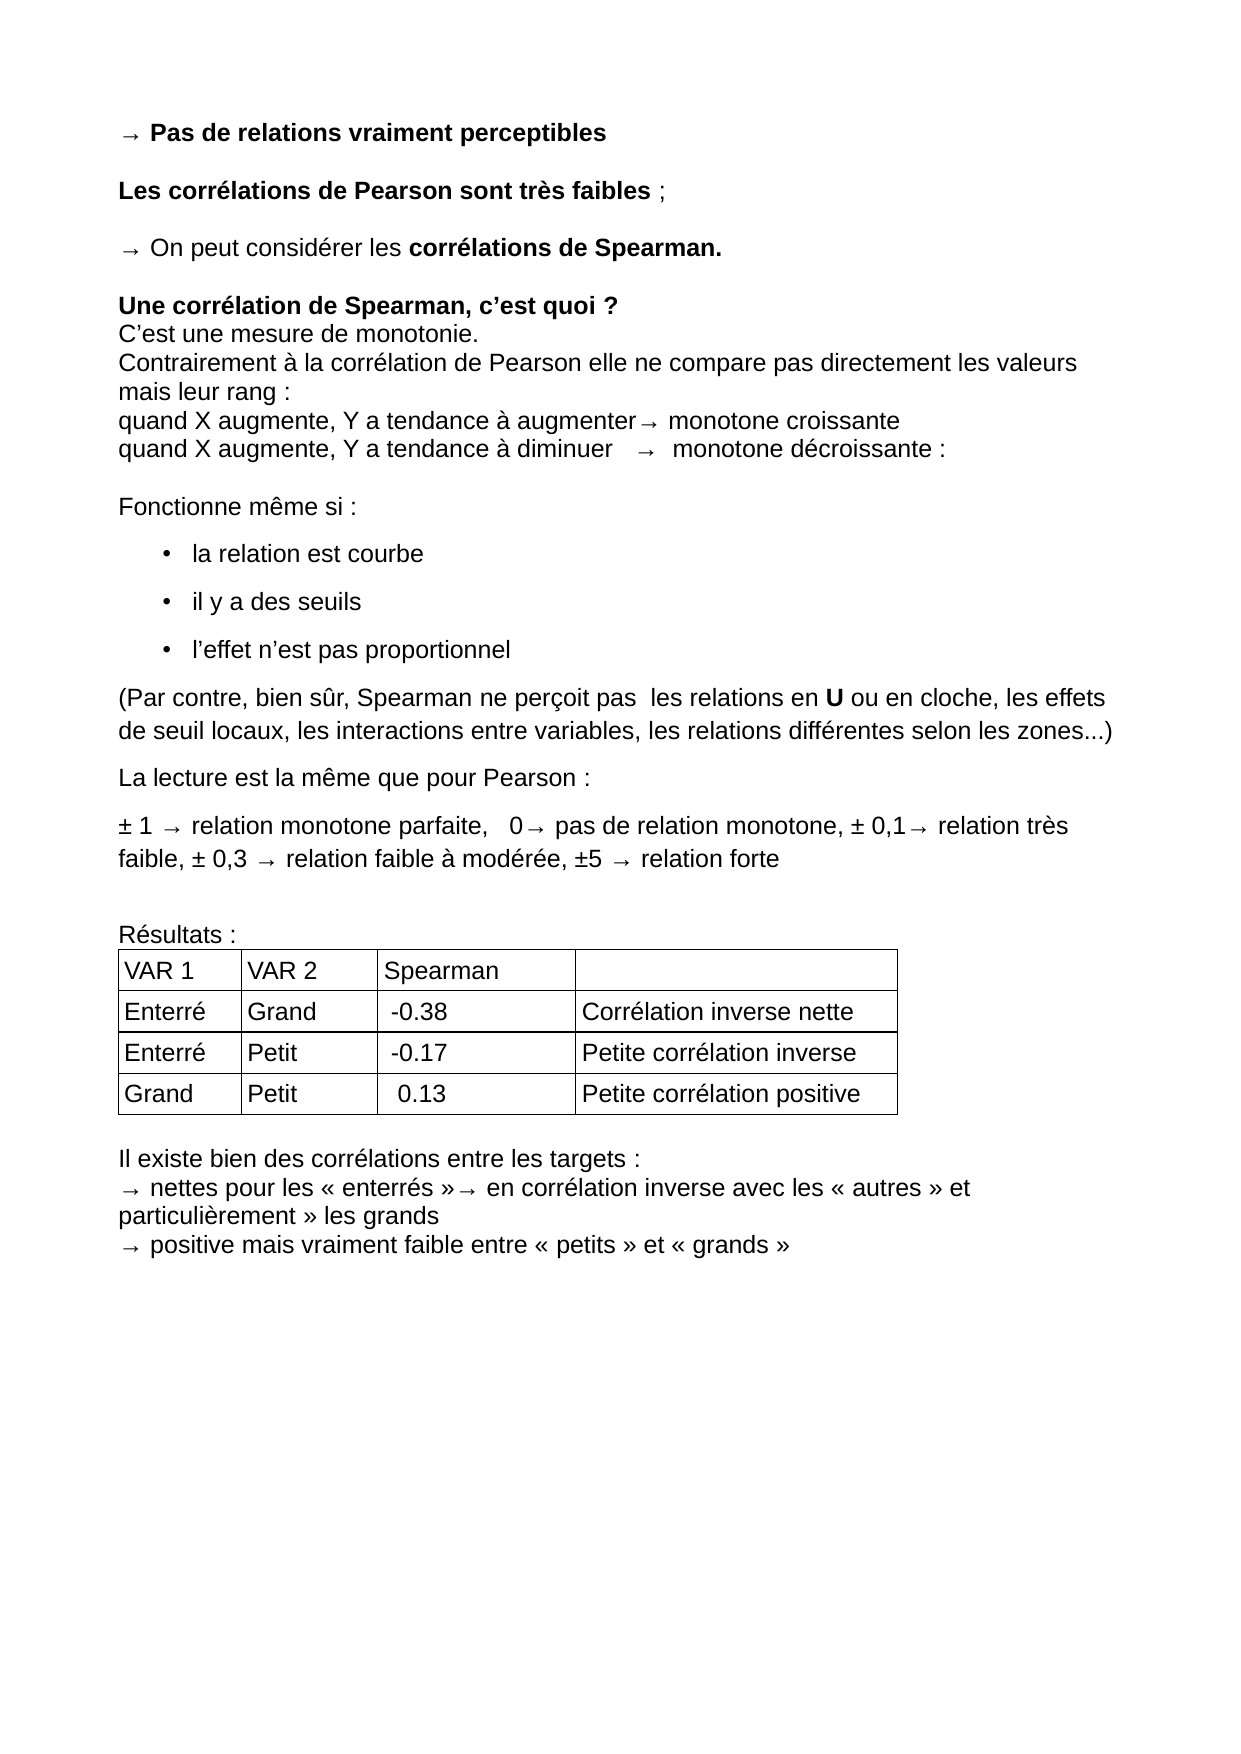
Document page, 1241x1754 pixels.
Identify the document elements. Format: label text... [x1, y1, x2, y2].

text Une corrélation de Spearman, c’est quoi ? [118, 291, 1122, 319]
table_cell Petit [242, 1074, 377, 1114]
list l’effet n’est pas proportionnel [162, 635, 1122, 664]
table_cell -0.17 [378, 1033, 575, 1073]
text → nettes pour les « enterrés »→ en corrélation inverse avec les « autres » et particulièrement » les grands [118, 1172, 1122, 1230]
table_cell Enterré [119, 991, 241, 1031]
table_cell Grand [119, 1074, 241, 1114]
table_cell Corrélation inverse nette [576, 991, 897, 1031]
table_header [576, 950, 897, 990]
table_header Spearman [378, 950, 575, 990]
text (Par contre, bien sûr, Spearman ne perçoit pas les relations en U ou en cloche, les effets de seuil locaux, les interactions entre variables, les relations différentes selon les zones...) [118, 683, 1122, 744]
table_header VAR 1 [119, 950, 241, 990]
text → positive mais vraiment faible entre « petits » et « grands » [118, 1230, 1122, 1259]
text Résultats : [118, 920, 1122, 949]
table_header VAR 2 [242, 950, 377, 990]
text quand X augmente, Y a tendance à diminuer → monotone décroissante : [118, 434, 1122, 492]
table_cell -0.38 [378, 991, 575, 1031]
text → On peut considérer les corrélations de Spearman. [118, 233, 1122, 262]
table_cell Enterré [119, 1033, 241, 1073]
table_cell Petite corrélation inverse [576, 1033, 897, 1073]
text C’est une mesure de monotonie. [118, 319, 1122, 348]
text Contrairement à la corrélation de Pearson elle ne compare pas directement les valeurs mais leur rang : quand X augmente, Y a tendance à augmenter→ monotone croissante [118, 348, 1122, 434]
text Fonctionne même si : [118, 492, 1122, 521]
table_cell Petite corrélation positive [576, 1074, 897, 1114]
list la relation est courbe [162, 539, 1122, 568]
table_cell Grand [242, 991, 377, 1031]
table_cell Petit [242, 1033, 377, 1073]
text Les corrélations de Pearson sont très faibles ; [118, 176, 1122, 204]
text ± 1 → relation monotone parfaite, 0→ pas de relation monotone, ± 0,1→ relation très faible, ± 0,3 → relation faible à modérée, ±5 → relation forte [118, 811, 1122, 873]
list il y a des seuils [162, 587, 1122, 616]
text → Pas de relations vraiment perceptibles [118, 118, 1122, 147]
table_cell 0.13 [378, 1074, 575, 1114]
text La lecture est la même que pour Pearson : [118, 763, 1122, 792]
text Il existe bien des corrélations entre les targets : [118, 1144, 1122, 1172]
